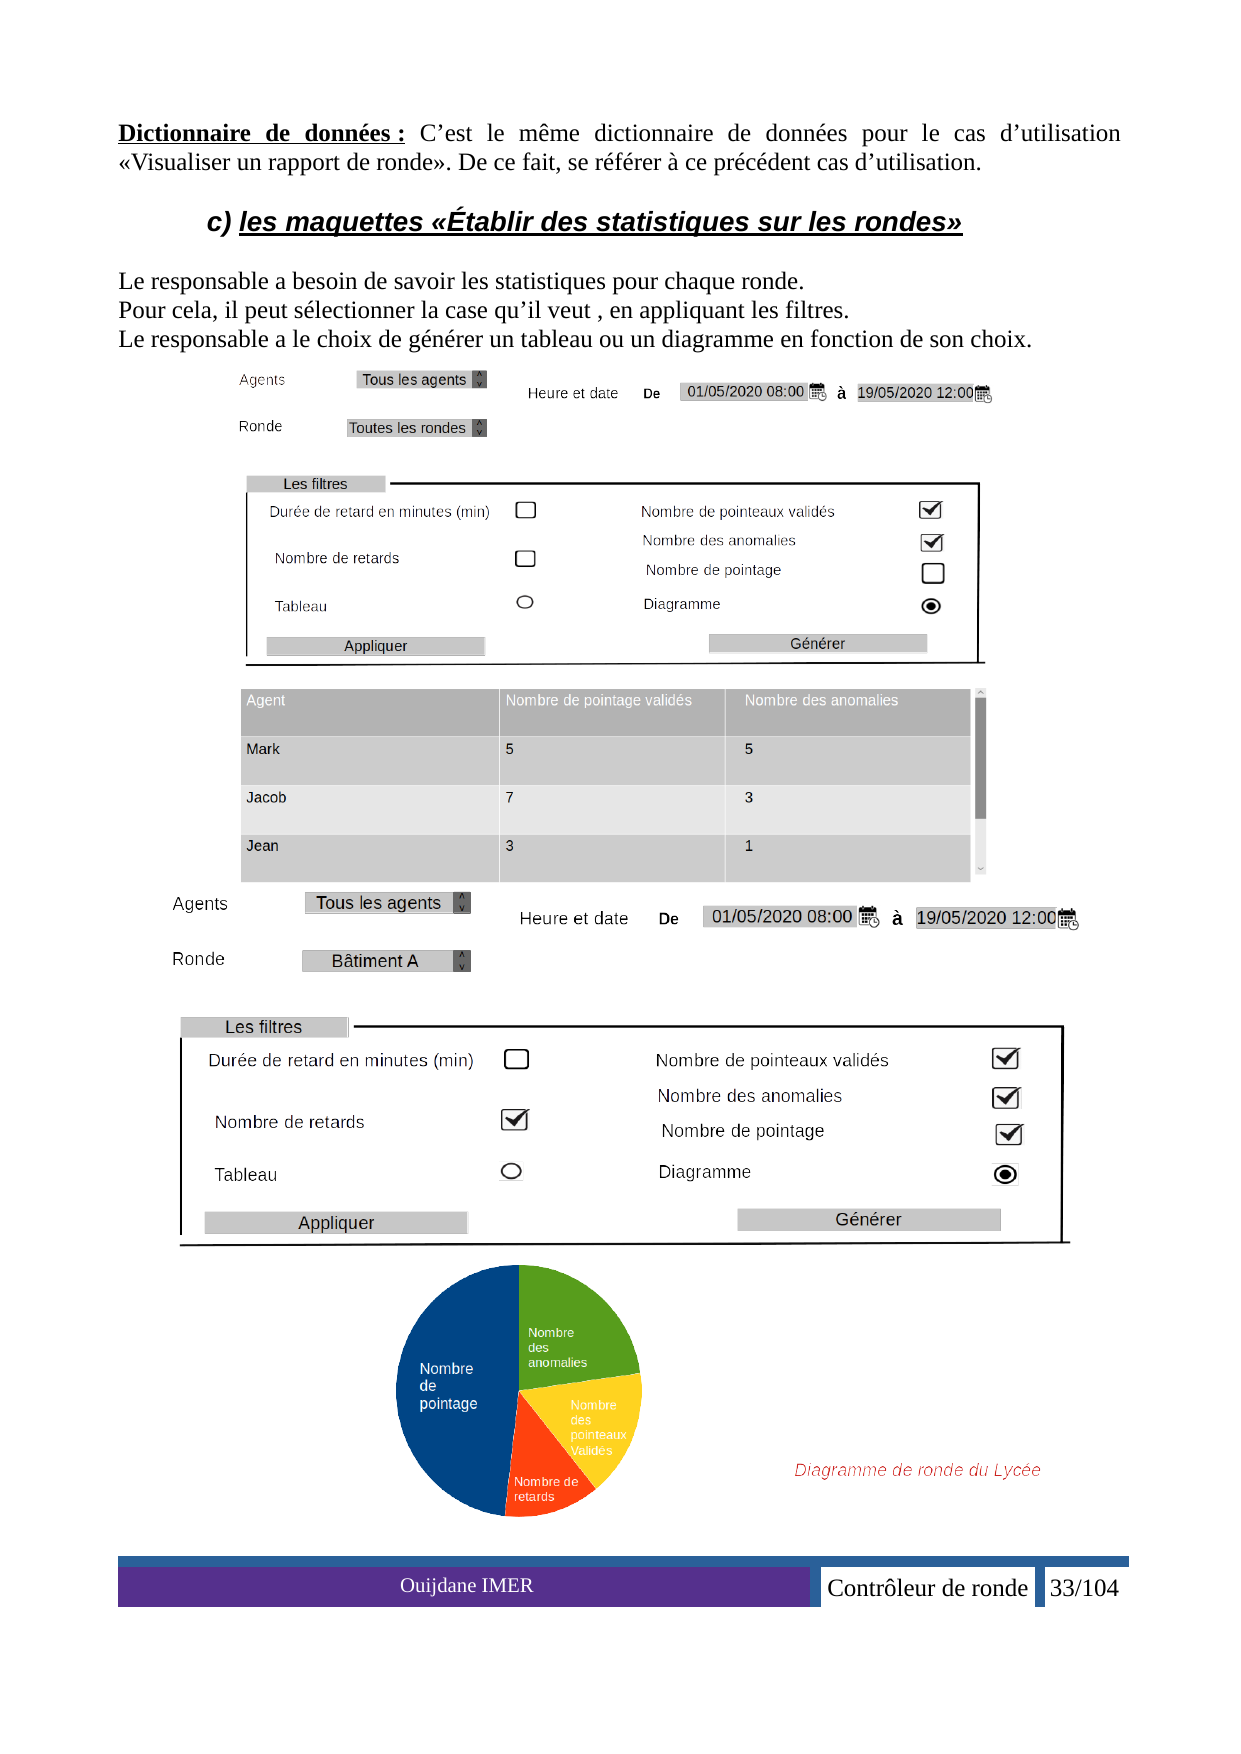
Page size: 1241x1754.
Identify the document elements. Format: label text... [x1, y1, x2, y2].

text Le responsable a besoin de savoir les statistiques pour chaque ronde. [118, 266, 1122, 295]
text Dictionnaire de données : C’est le même dictionnaire de données pour le cas d’utilisation «Visualiser un rapport de ronde». De ce fait, se référer à ce précédent cas d’utilisation. [118, 118, 1122, 176]
subtitle les maquettes «Établir des statistiques sur les rondes» [118, 205, 1122, 237]
text Le responsable a le choix de générer un tableau ou un diagramme en fonction de son choix. [118, 324, 1122, 353]
picture [156, 358, 1087, 1517]
text Pour cela, il peut sélectionner la case qu’il veut , en appliquant les filtres. [118, 295, 1122, 324]
